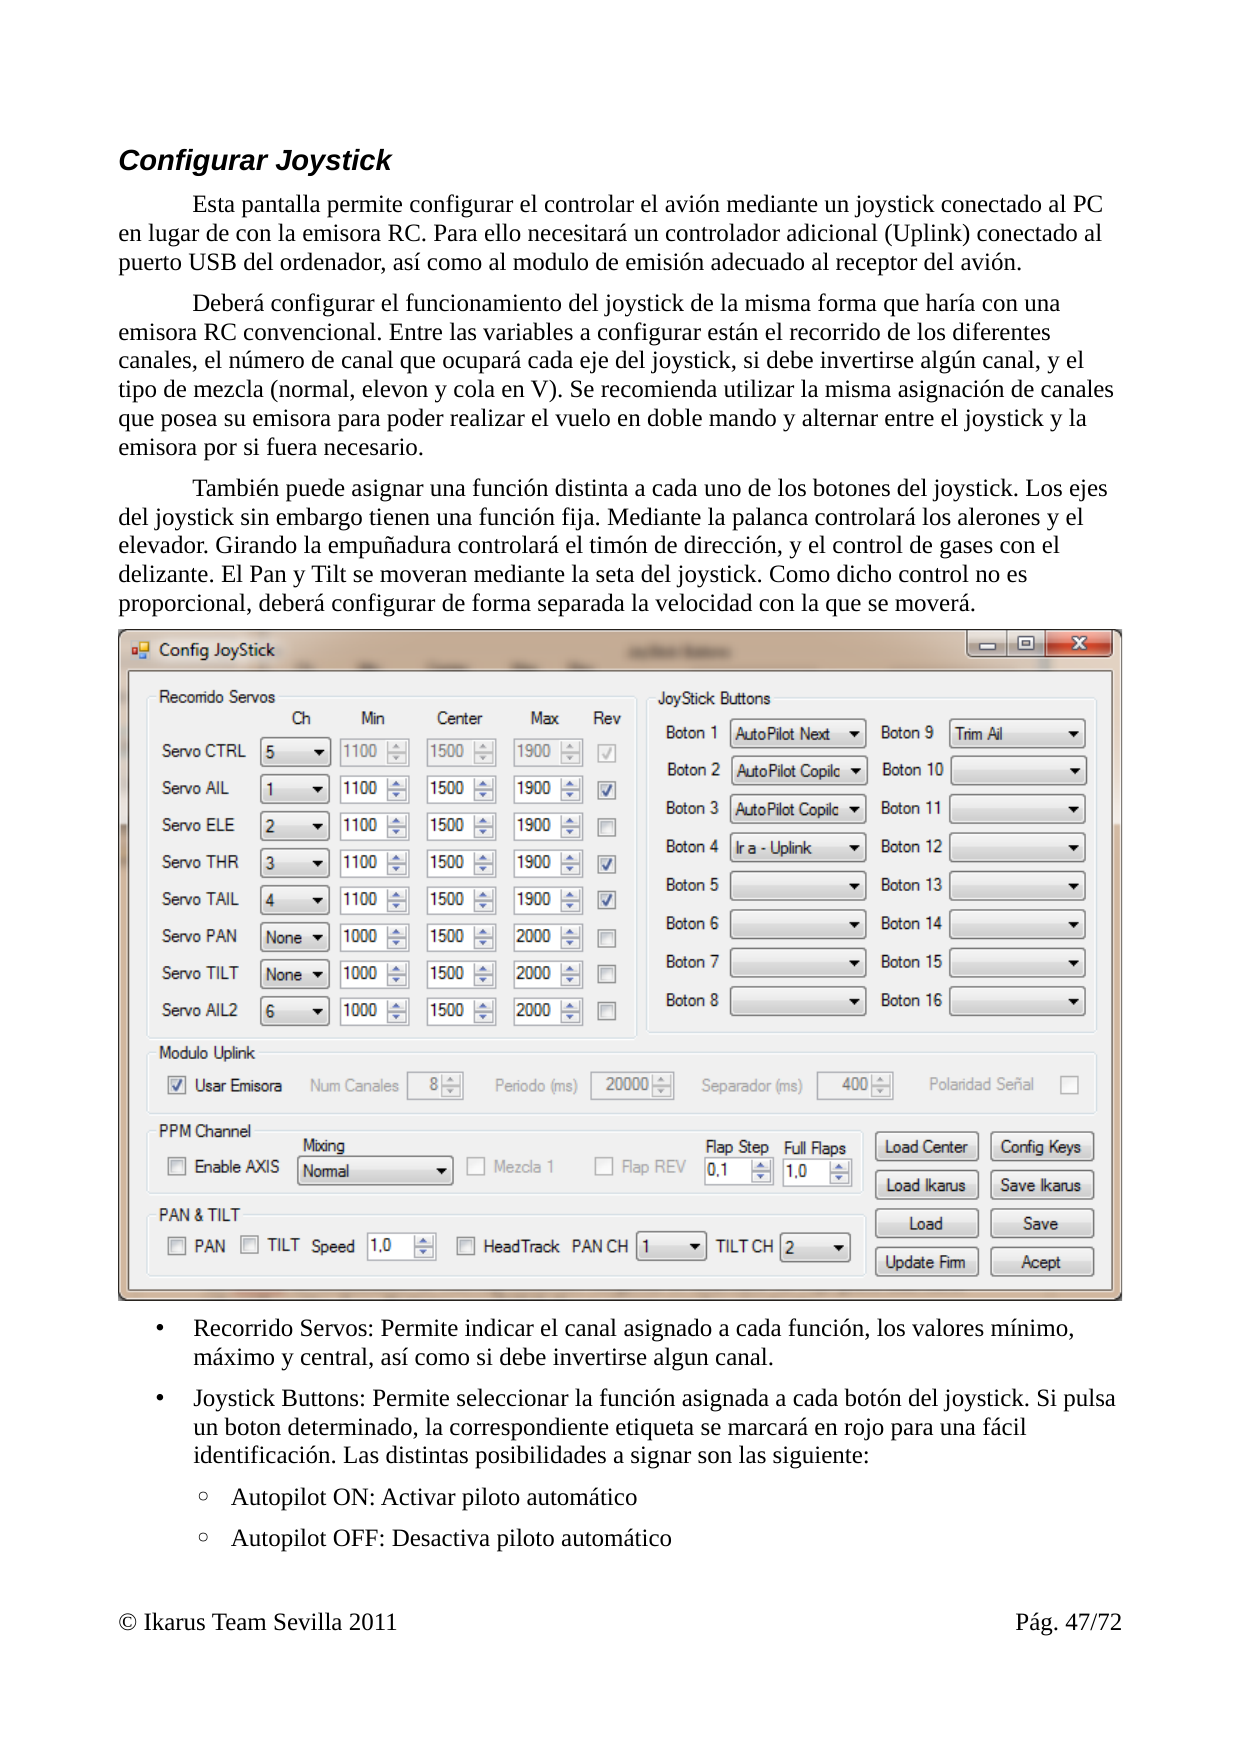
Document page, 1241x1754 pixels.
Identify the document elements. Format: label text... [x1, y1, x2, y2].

text Esta pantalla permite configurar el controlar el avión mediante un joystick conectado al PC en lugar de con la emisora RC. Para ello necesitará un controlador adicional (Uplink) conectado al puerto USB del ordenador, así como al modulo de emisión adecuado al receptor del avión. [118, 189, 1122, 275]
text También puede asignar una función distinta a cada uno de los botones del joystick. Los ejes del joystick sin embargo tienen una función fija. Mediante la palanca controlará los alerones y el elevador. Girando la empuñadura controlará el timón de dirección, y el control de gases con el delizante. El Pan y Tilt se moveran mediante la seta del joystick. Como dicho control no es proporcional, deberá configurar de forma separada la velocidad con la que se moverá. [118, 473, 1122, 617]
list Autopilot OFF: Desactiva piloto automático [193, 1523, 1122, 1552]
list Recorrido Servos: Permite indicar el canal asignado a cada función, los valores mínimo, máximo y central, así como si debe invertirse algun canal. [156, 1313, 1122, 1370]
picture [118, 629, 1123, 1301]
subtitle Configurar Joystick [118, 143, 1122, 177]
list Autopilot ON: Activar piloto automático [193, 1482, 1122, 1510]
text Deberá configurar el funcionamiento del joystick de la misma forma que haría con una emisora RC convencional. Entre las variables a configurar están el recorrido de los diferentes canales, el número de canal que ocupará cada eje del joystick, si debe invertirse algún canal, y el tipo de mezcla (normal, elevon y cola en V). Se recomienda utilizar la misma asignación de canales que posea su emisora para poder realizar el vuelo en doble mando y alternar entre el joystick y la emisora por si fuera necesario. [118, 288, 1122, 460]
list Joystick Buttons: Permite seleccionar la función asignada a cada botón del joystick. Si pulsa un boton determinado, la correspondiente etiqueta se marcará en rojo para una fácil identificación. Las distintas posibilidades a signar son las siguiente: [156, 1383, 1122, 1469]
